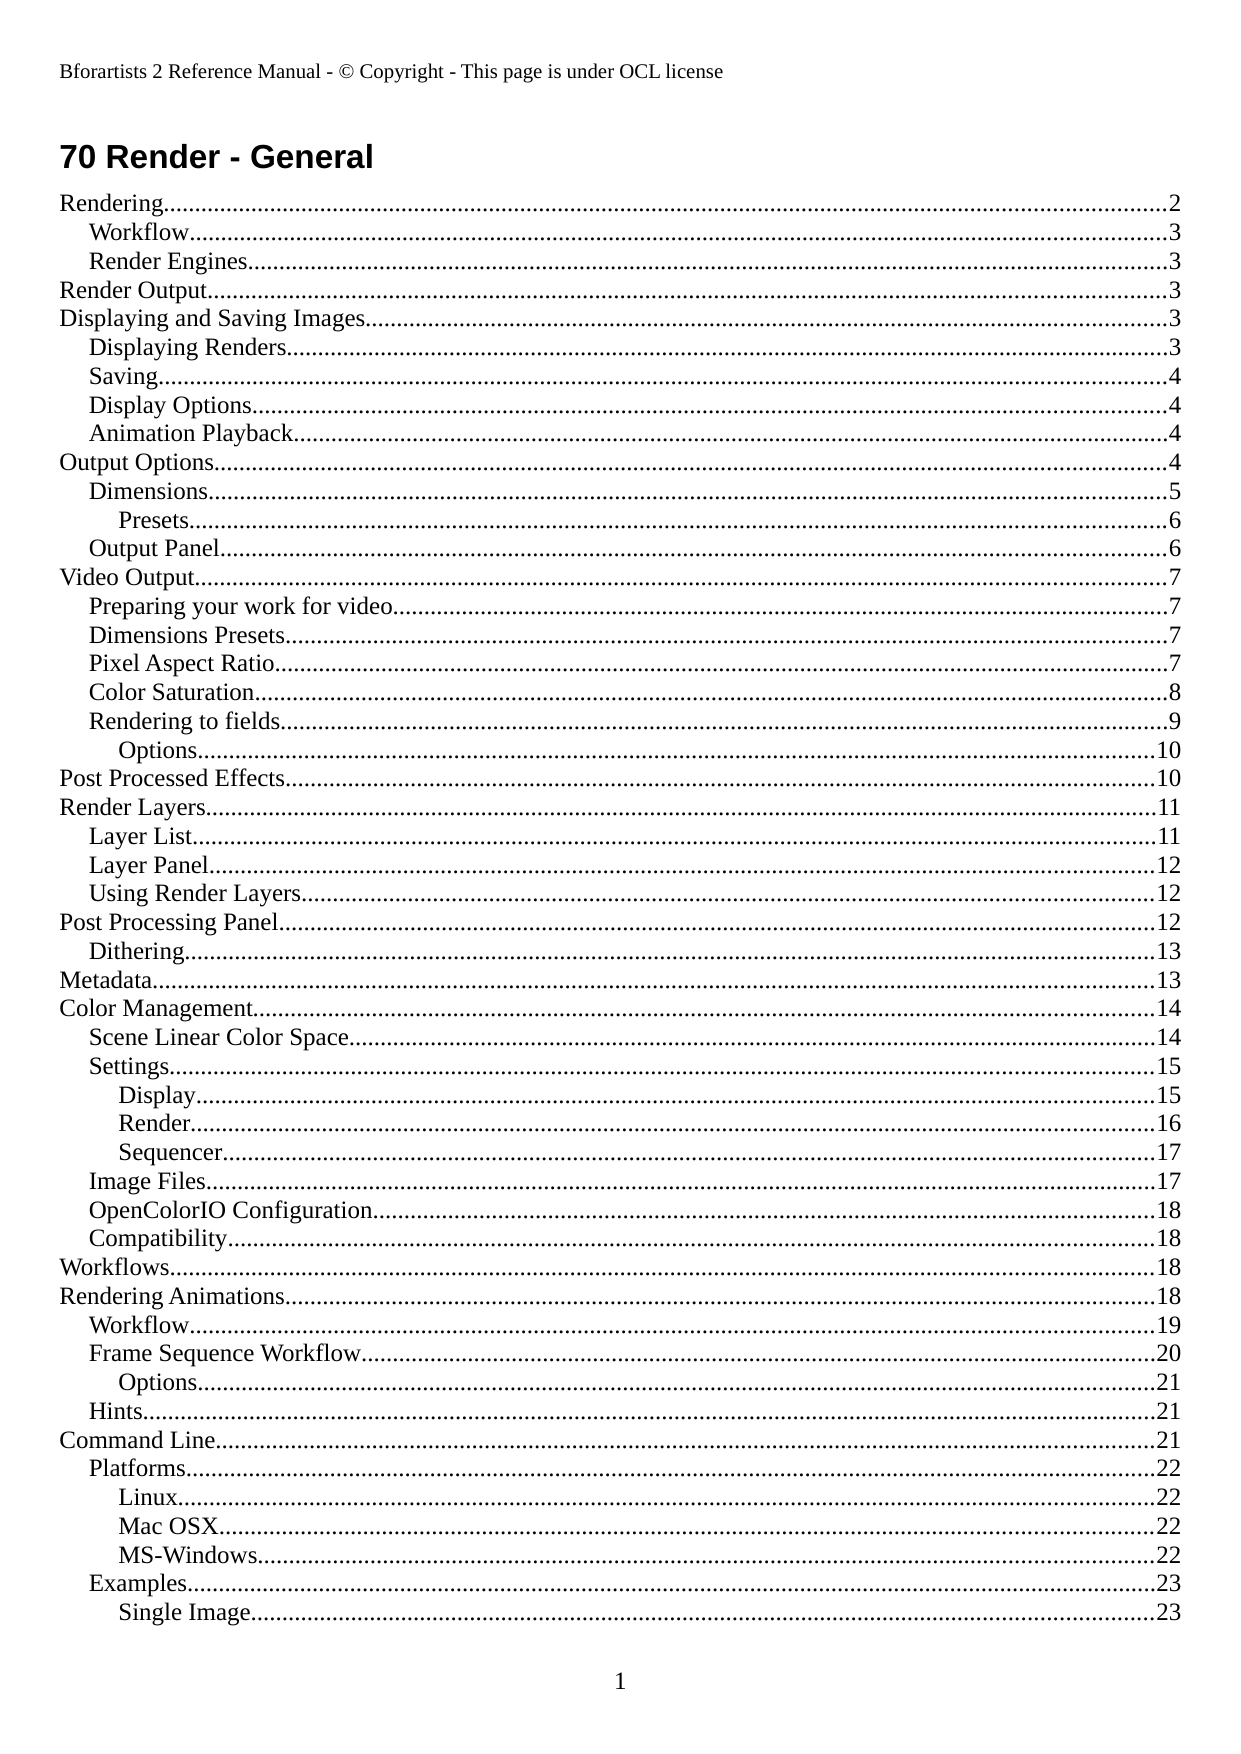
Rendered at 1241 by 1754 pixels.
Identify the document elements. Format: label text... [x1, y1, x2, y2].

text Options 10 [118, 735, 1181, 763]
text Dimensions 5 [88, 476, 1181, 505]
text Animation Playback 4 [88, 418, 1181, 447]
text Rendering to fields 9 [88, 706, 1181, 735]
text Mac OSX 22 [118, 1511, 1181, 1540]
text Pixel Aspect Ratio 7 [88, 648, 1181, 677]
text Layer Panel 12 [88, 850, 1181, 878]
text Display Options 4 [88, 390, 1181, 418]
text Displaying Renders 3 [88, 332, 1181, 361]
text MS-Windows 22 [118, 1540, 1181, 1568]
text Video Output 7 [59, 562, 1181, 591]
text Platforms 22 [88, 1453, 1181, 1482]
text Render 16 [118, 1108, 1181, 1137]
text Dithering 13 [88, 936, 1181, 965]
text Settings 15 [88, 1051, 1181, 1080]
text Linux 22 [118, 1482, 1181, 1511]
text Display 15 [118, 1080, 1181, 1108]
text Command Line 21 [59, 1425, 1181, 1453]
text Saving 4 [88, 361, 1181, 390]
subtitle 70 Render - General [59, 138, 1181, 176]
text Rendering Animations 18 [59, 1281, 1181, 1310]
text Dimensions Presets 7 [88, 620, 1181, 648]
text Presets 6 [118, 505, 1181, 533]
text Preparing your work for video 7 [88, 591, 1181, 620]
text Frame Sequence Workflow 20 [88, 1338, 1181, 1367]
text Metadata 13 [59, 965, 1181, 993]
text Single Image 23 [118, 1597, 1181, 1626]
text Compatibility 18 [88, 1223, 1181, 1252]
text Image Files 17 [88, 1166, 1181, 1195]
text Render Output 3 [59, 275, 1181, 303]
text Color Management 14 [59, 993, 1181, 1022]
text Workflow 3 [88, 217, 1181, 246]
text Render Layers 11 [59, 792, 1181, 821]
text Displaying and Saving Images 3 [59, 303, 1181, 332]
text Post Processed Effects 10 [59, 763, 1181, 792]
text Hints 21 [88, 1396, 1181, 1425]
text Render Engines 3 [88, 246, 1181, 275]
text Output Options 4 [59, 447, 1181, 476]
text Options 21 [118, 1367, 1181, 1396]
text Post Processing Panel 12 [59, 907, 1181, 936]
text Scene Linear Color Space 14 [88, 1022, 1181, 1051]
text Workflow 19 [88, 1310, 1181, 1338]
text Using Render Layers 12 [88, 878, 1181, 907]
text Rendering 2 [59, 188, 1181, 217]
text Layer List 11 [88, 821, 1181, 850]
text Workflows 18 [59, 1252, 1181, 1281]
text Color Saturation 8 [88, 677, 1181, 706]
text Output Panel 6 [88, 533, 1181, 562]
text Examples 23 [88, 1568, 1181, 1597]
text Sequencer 17 [118, 1137, 1181, 1166]
text OpenColorIO Configuration 18 [88, 1195, 1181, 1223]
